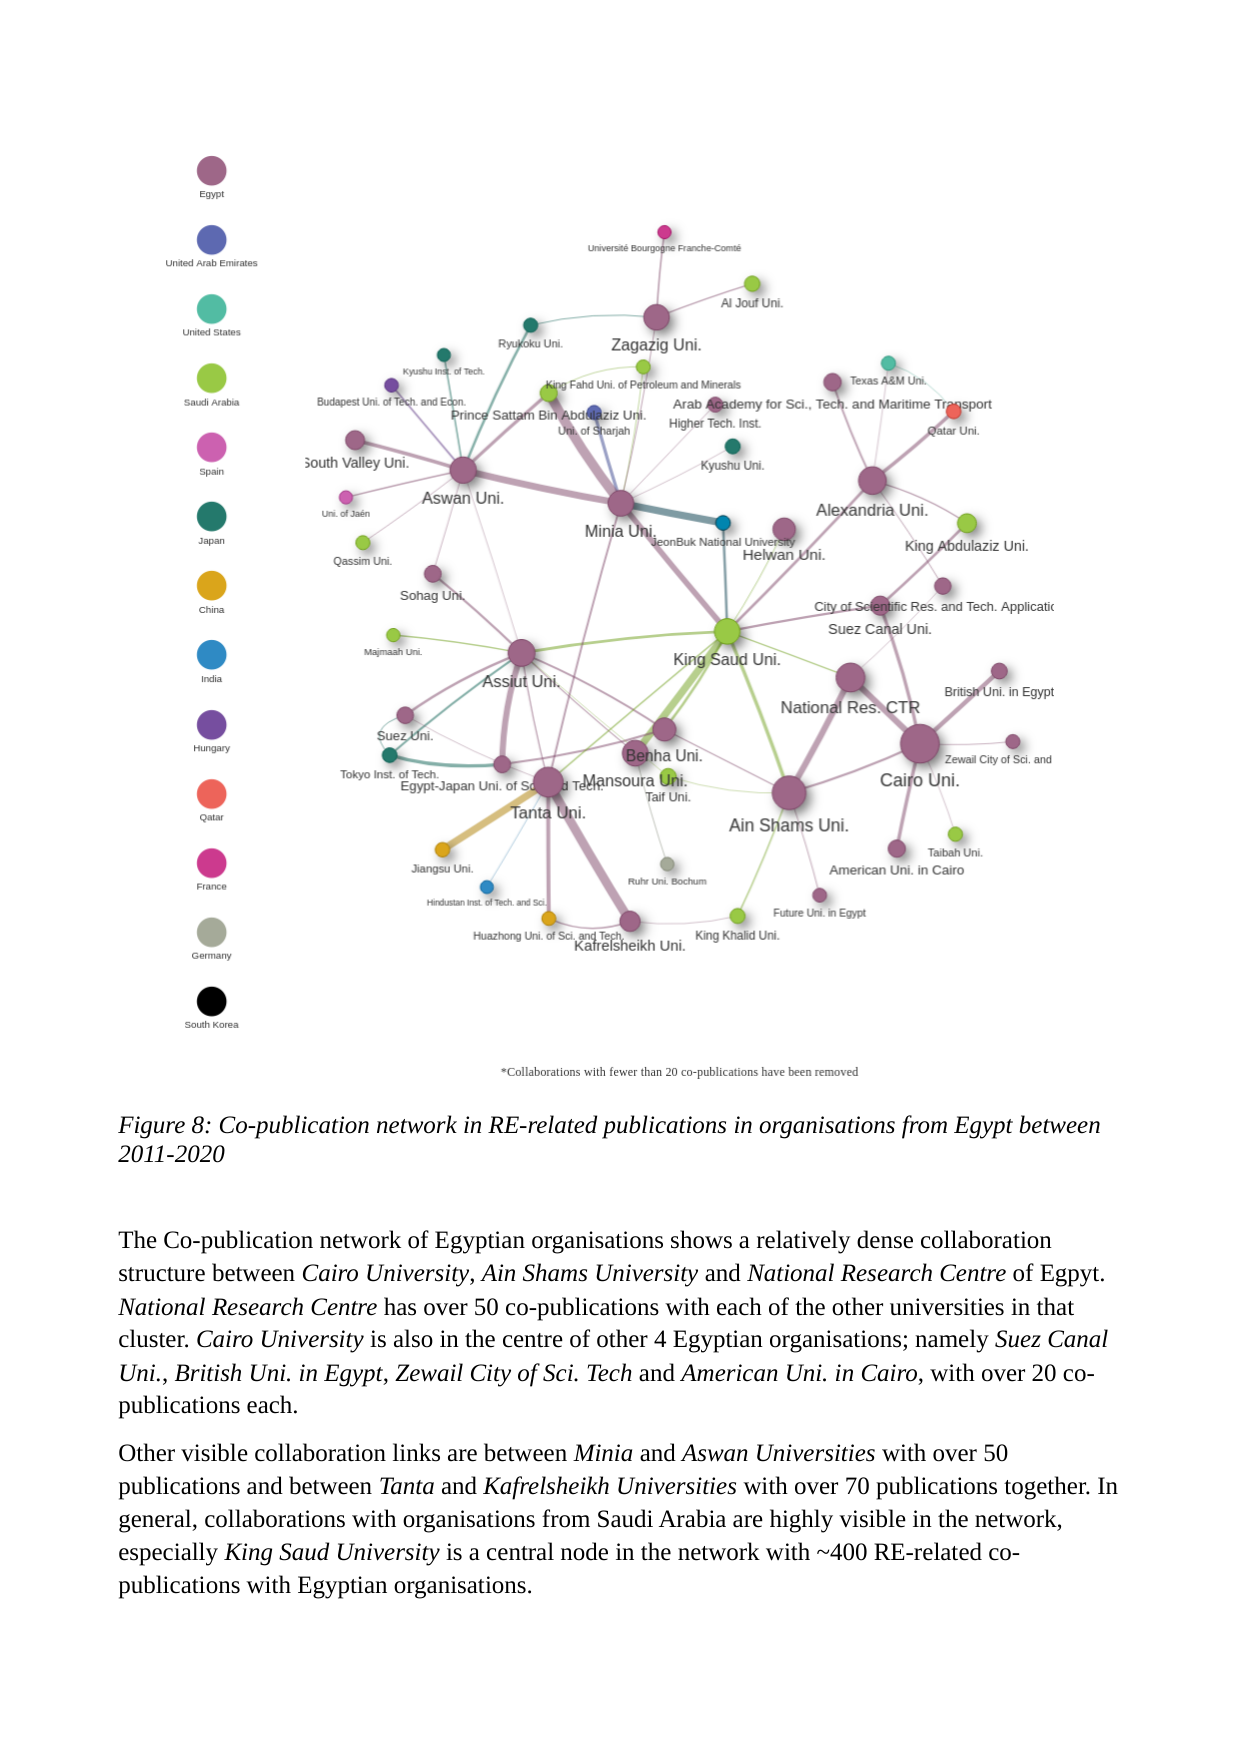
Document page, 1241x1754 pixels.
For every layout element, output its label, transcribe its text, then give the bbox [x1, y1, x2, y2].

text The Co-publication network of Egyptian organisations shows a relatively dense collaboration structure between Cairo University, Ain Shams University and National Research Centre of Egpyt. National Research Centre has over 50 co-publications with each of the other universities in that cluster. Cairo University is also in the centre of other 4 Egyptian organisations; namely Suez Canal Uni., British Uni. in Egypt, Zewail City of Sci. Tech and American Uni. in Cairo, with over 20 co-publications each. [118, 1226, 1122, 1419]
picture [118, 130, 1123, 1111]
text Figure 8: Co-publication network in RE-related publications in organisations from Egypt between 2011-2020 [118, 1111, 1122, 1168]
text Other visible collaboration links are between Minia and Aswan Universities with over 50 publications and between Tanta and Kafrelsheikh Universities with over 70 publications together. In general, collaborations with organisations from Saudi Arabia are highly visible in the network, especially King Saud University is a central node in the network with ~400 RE-related co-publications with Egyptian organisations. [118, 1438, 1122, 1599]
